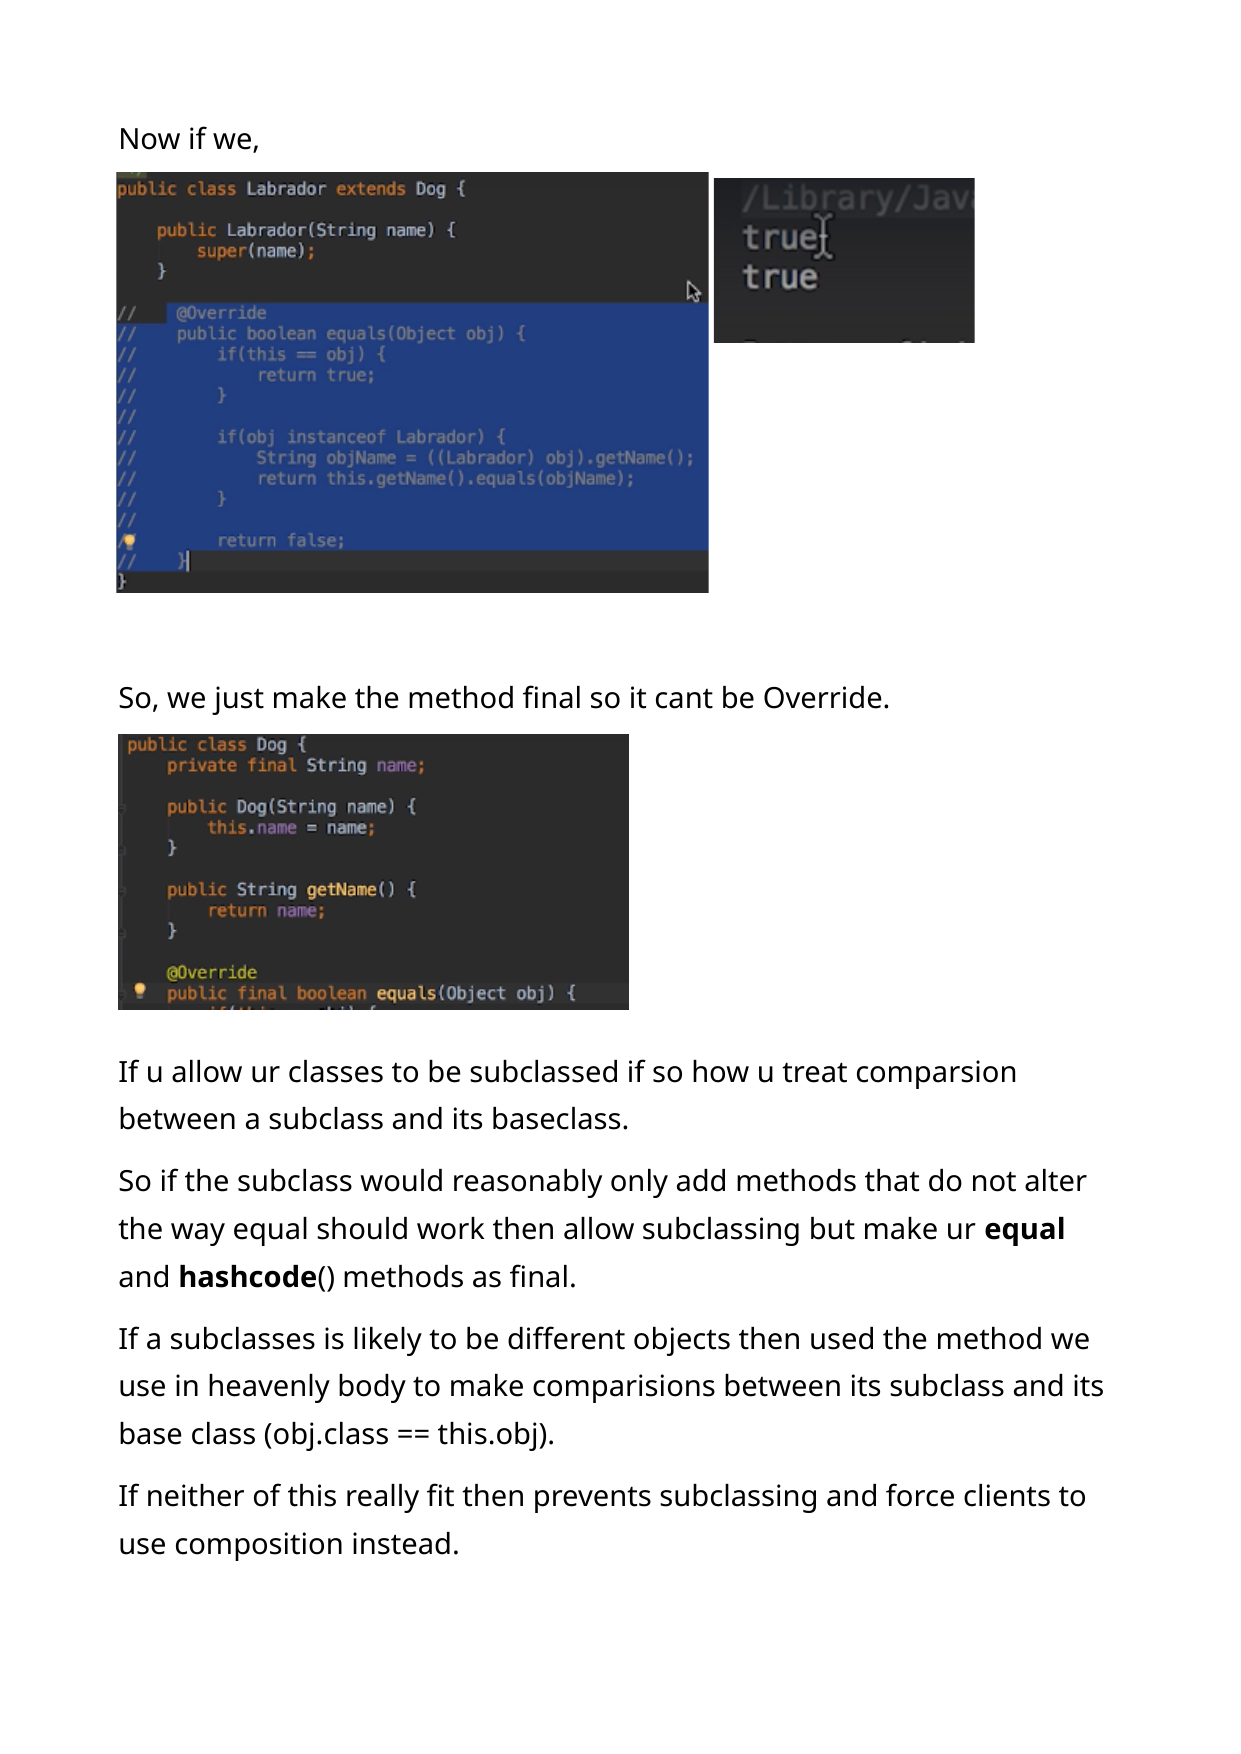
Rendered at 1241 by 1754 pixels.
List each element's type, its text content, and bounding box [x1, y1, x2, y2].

text If neither of this really fit then prevents subclassing and force clients to use composition instead. [118, 1476, 1122, 1563]
text Now if we, [118, 118, 1122, 158]
picture [118, 734, 629, 1010]
text So if the subclass would reasonably only add methods that do not alter the way equal should work then allow subclassing but make ur equal and hashcode() methods as final. [118, 1161, 1122, 1296]
text If a subclasses is likely to be different objects then used the method we use in heavenly body to make comparisions between its subclass and its base class (obj.class == this.obj). [118, 1318, 1122, 1453]
text If u allow ur classes to be subclassed if so how u treat comparsion between a subclass and its baseclass. [118, 1051, 1122, 1138]
picture [713, 178, 975, 343]
picture [116, 172, 709, 593]
text So, we just make the method final so it cant be Override. [118, 678, 1122, 717]
